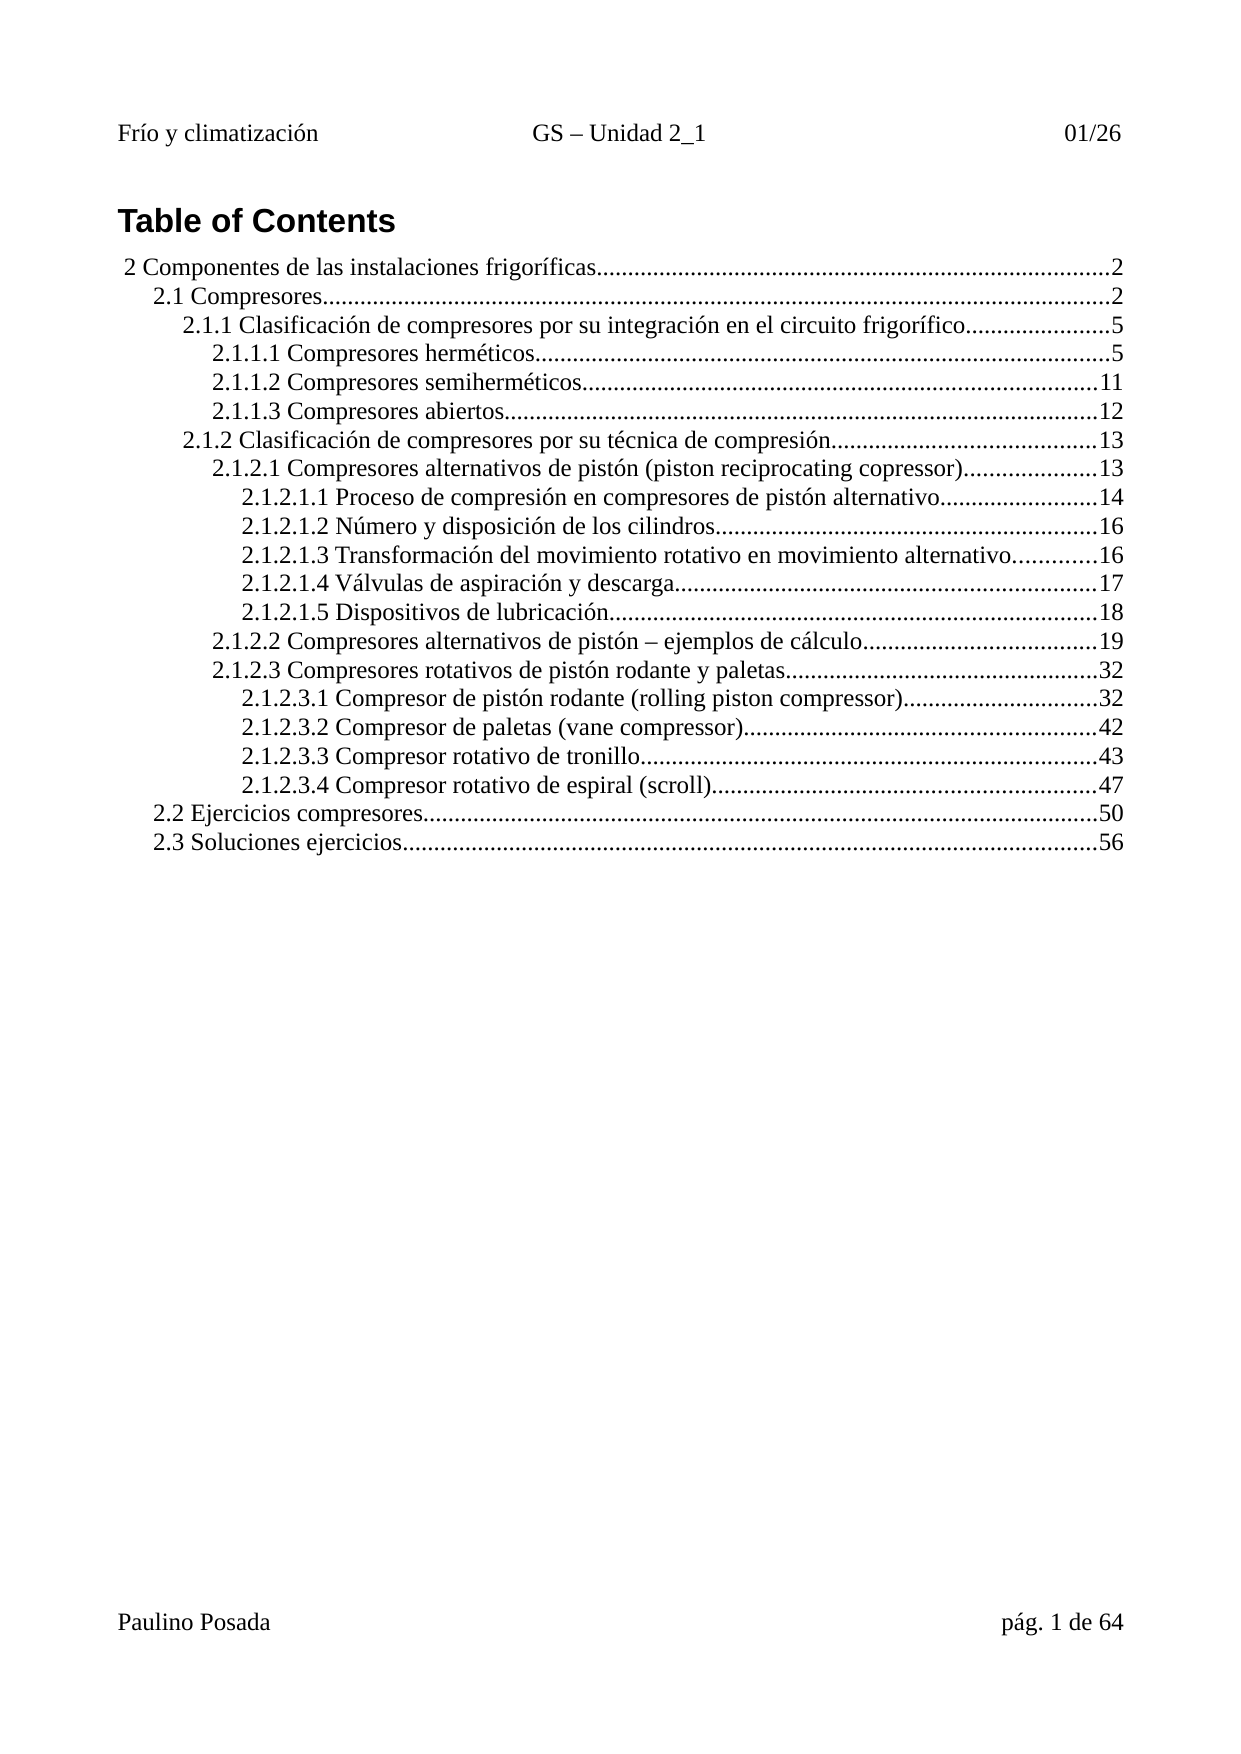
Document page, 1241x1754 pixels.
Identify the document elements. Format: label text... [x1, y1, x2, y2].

text 2.1.2 Clasificación de compresores por su técnica de compresión 13 [176, 425, 1123, 453]
text 2.1.2.1.5 Dispositivos de lubricación 18 [235, 597, 1123, 626]
text 2.1.2.1.4 Válvulas de aspiración y descarga 17 [235, 568, 1123, 597]
text 2.1.1 Clasificación de compresores por su integración en el circuito frigorífico 5 [176, 310, 1123, 338]
text 2.1.2.3.4 Compresor rotativo de espiral (scroll) 47 [235, 770, 1123, 798]
text 2.1.2.1 Compresores alternativos de pistón (piston reciprocating copressor) 13 [206, 453, 1123, 482]
text 2.1.2.3 Compresores rotativos de pistón rodante y paletas 32 [206, 655, 1123, 683]
text 2.1.2.1.3 Transformación del movimiento rotativo en movimiento alternativo 16 [235, 540, 1123, 568]
text 2.1.1.1 Compresores herméticos 5 [206, 338, 1123, 367]
subtitle Table of Contents [117, 201, 1123, 240]
text 2.1 Compresores 2 [147, 281, 1123, 310]
text 2.3 Soluciones ejercicios 56 [147, 827, 1123, 856]
text 2.2 Ejercicios compresores 50 [147, 798, 1123, 827]
text 2.1.2.3.1 Compresor de pistón rodante (rolling piston compressor) 32 [235, 683, 1123, 712]
text 2 Componentes de las instalaciones frigoríficas 2 [117, 252, 1123, 281]
text 2.1.2.1.2 Número y disposición de los cilindros. 16 [235, 511, 1123, 540]
text 2.1.1.2 Compresores semiherméticos 11 [206, 367, 1123, 396]
text 2.1.2.1.1 Proceso de compresión en compresores de pistón alternativo 14 [235, 482, 1123, 511]
text 2.1.2.2 Compresores alternativos de pistón – ejemplos de cálculo 19 [206, 626, 1123, 655]
text 2.1.1.3 Compresores abiertos 12 [206, 396, 1123, 425]
text 2.1.2.3.2 Compresor de paletas (vane compressor) 42 [235, 712, 1123, 741]
text 2.1.2.3.3 Compresor rotativo de tronillo 43 [235, 741, 1123, 770]
